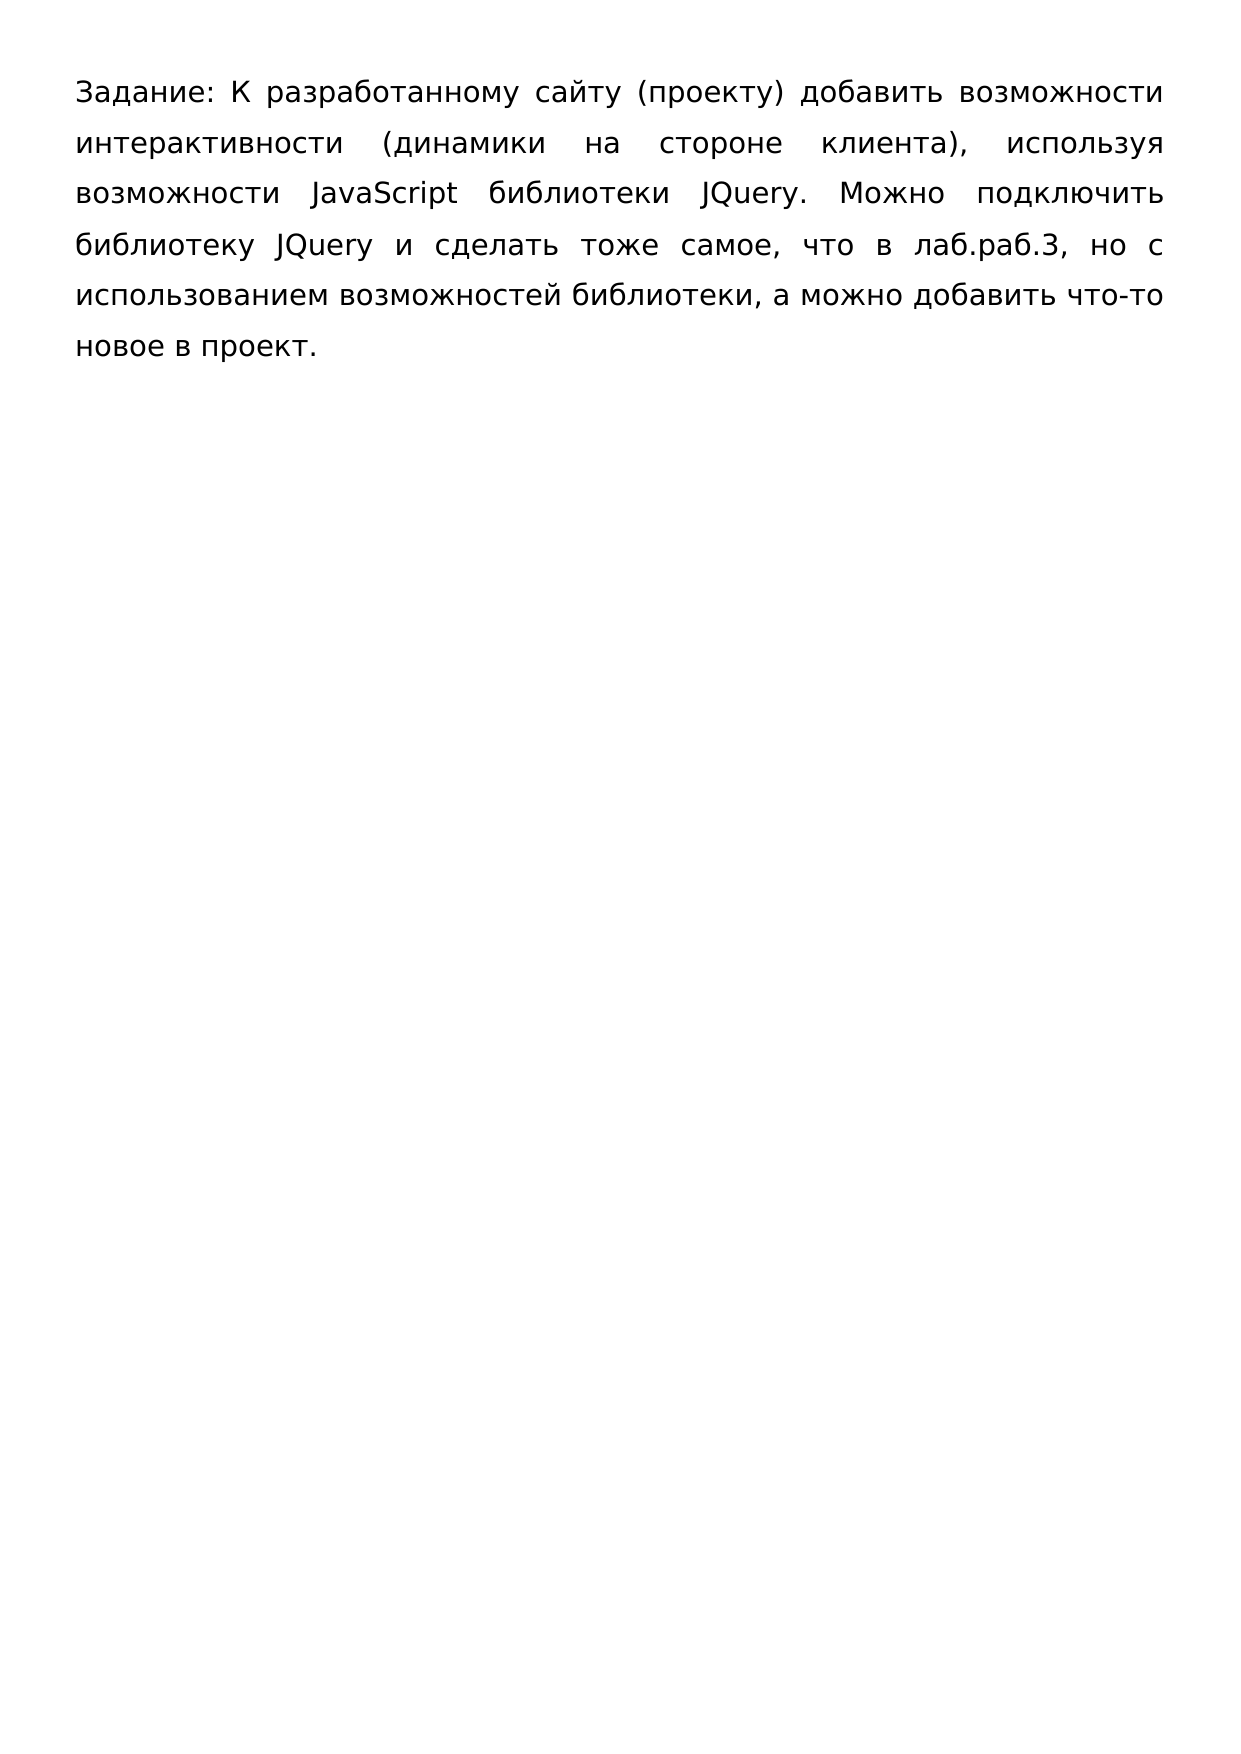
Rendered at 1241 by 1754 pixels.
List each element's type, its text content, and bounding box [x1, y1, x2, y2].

text Задание: К разработанному сайту (проекту) добавить возможности интерактивности (динамики на стороне клиента), используя возможности JavaScript библиотеки JQuery. Можно подключить библиотеку JQuery и сделать тоже самое, что в лаб.раб.3, но с использованием возможностей библиотеки, а можно добавить что-то новое в проект. [75, 75, 1165, 364]
